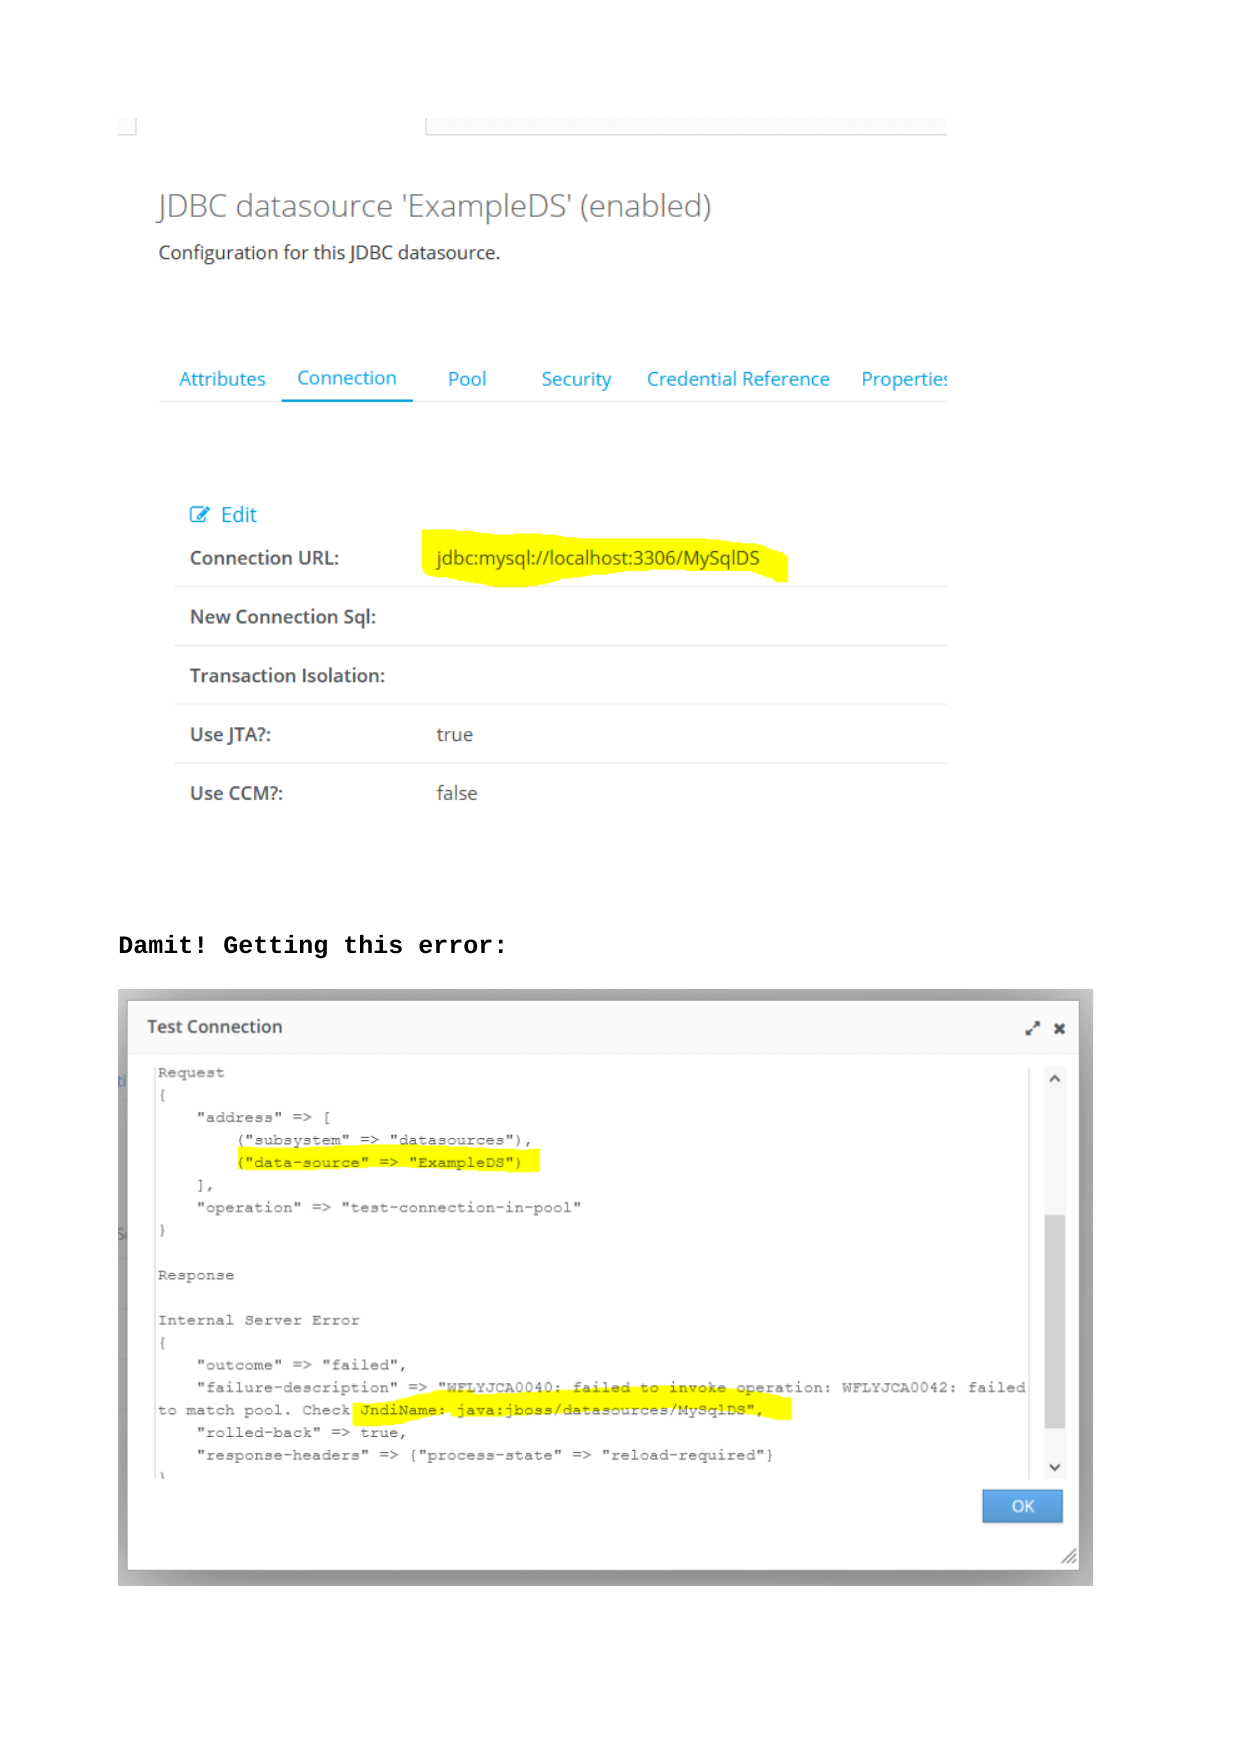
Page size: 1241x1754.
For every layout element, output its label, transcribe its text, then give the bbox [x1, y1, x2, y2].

text Damit! Getting this error: [118, 933, 1122, 961]
